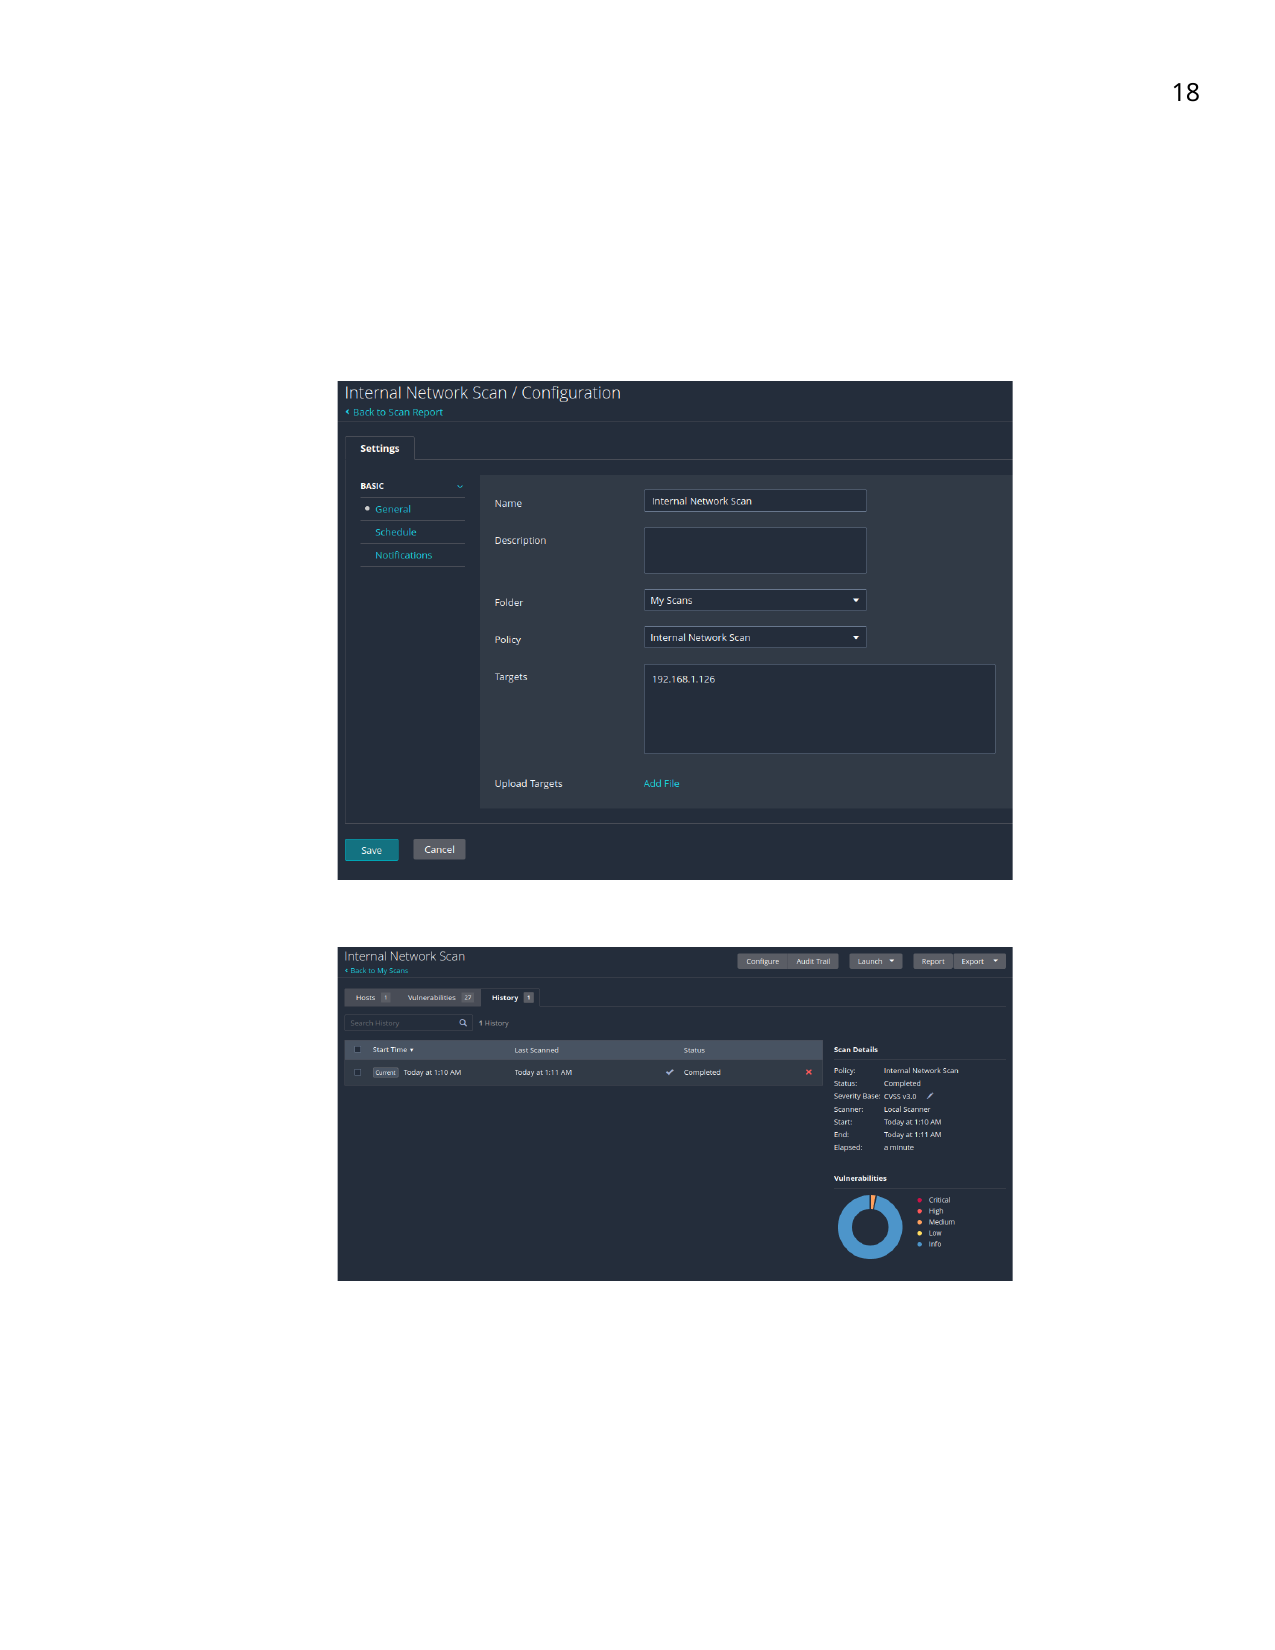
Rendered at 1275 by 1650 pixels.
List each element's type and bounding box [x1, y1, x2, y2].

picture [337, 947, 1013, 1281]
picture [337, 381, 1013, 880]
